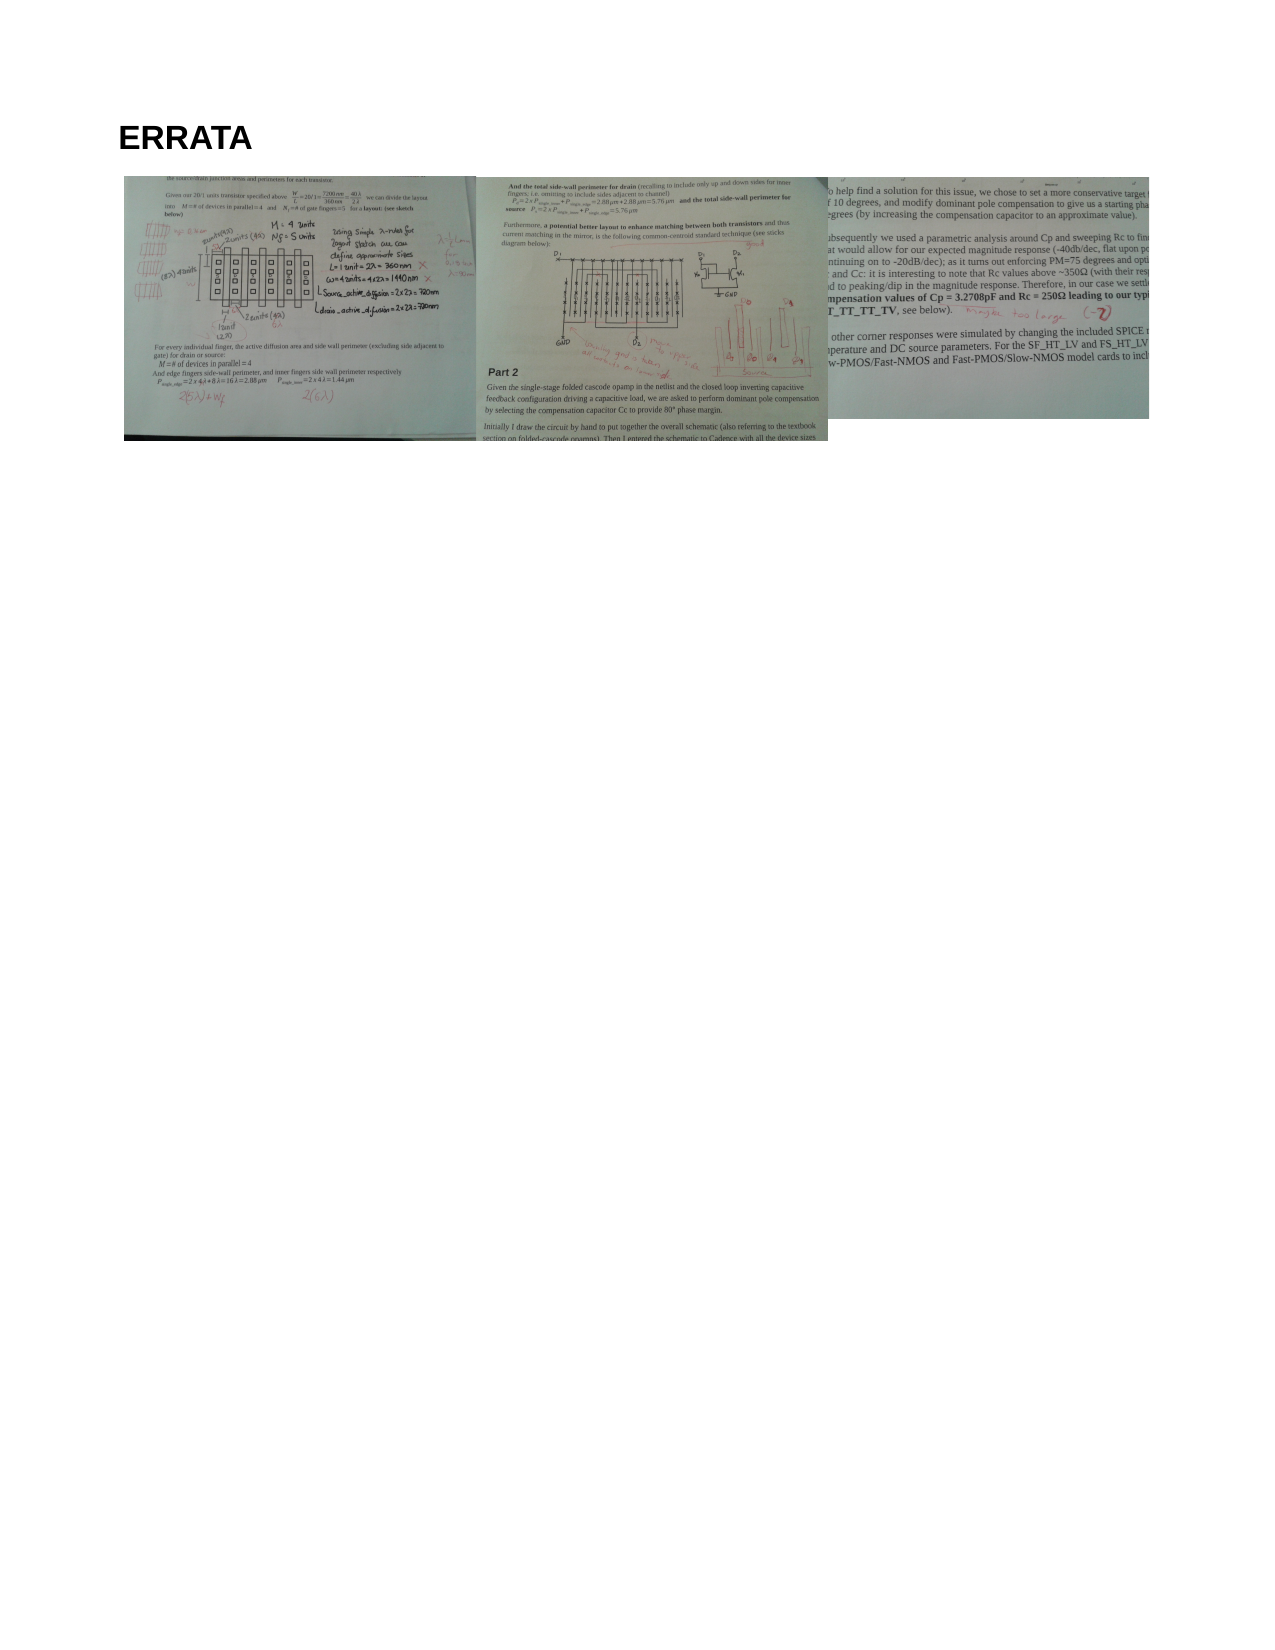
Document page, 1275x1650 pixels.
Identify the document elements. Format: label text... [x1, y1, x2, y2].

subtitle ERRATA [118, 118, 1157, 157]
picture [124, 176, 1150, 441]
